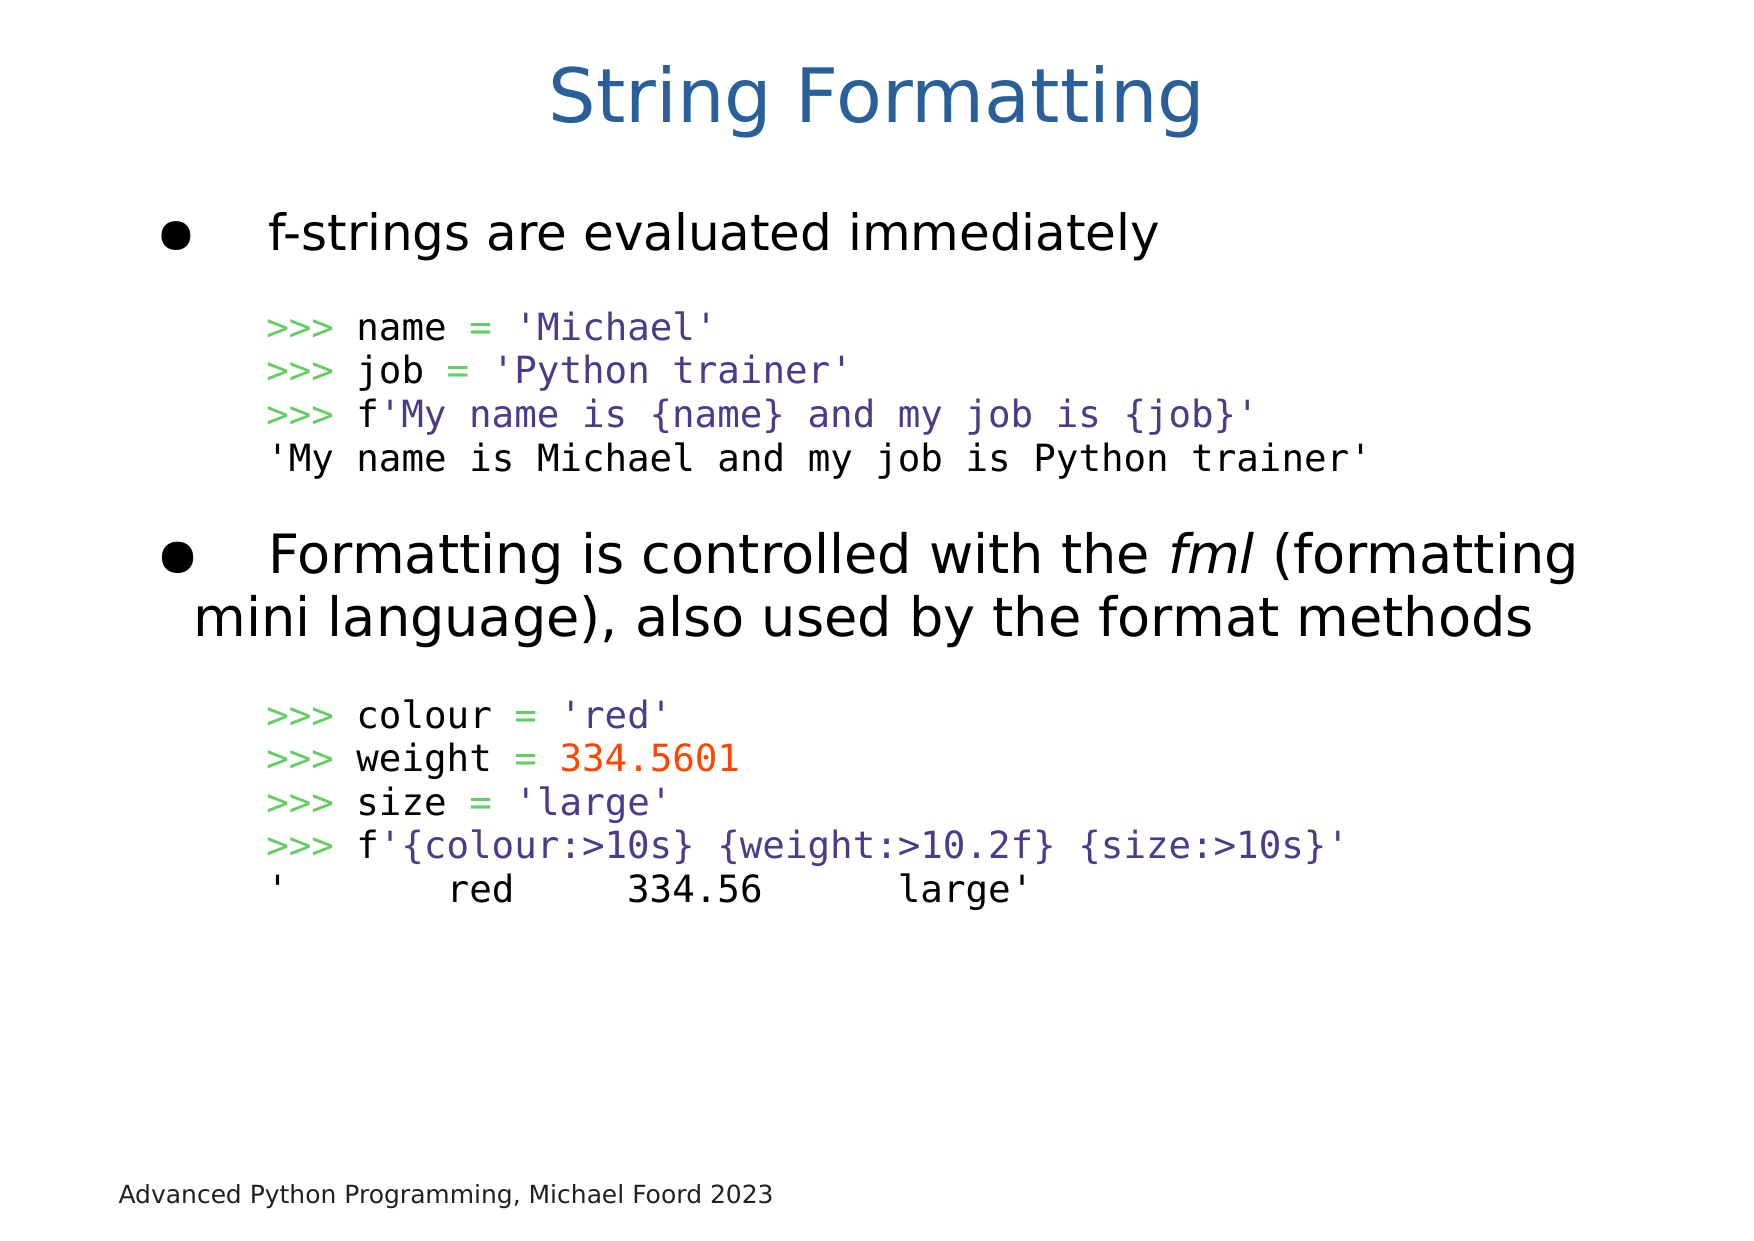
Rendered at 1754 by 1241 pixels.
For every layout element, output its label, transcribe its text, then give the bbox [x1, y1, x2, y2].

text ' red 334.56 large' [266, 868, 1636, 911]
text >>> size = 'large' [266, 781, 1636, 824]
text >>> f'My name is {name} and my job is {job}' [266, 393, 1636, 436]
list f-strings are evaluated immediately [156, 203, 1636, 262]
text >>> weight = 334.5601 [266, 737, 1636, 781]
text String Formatting [118, 53, 1636, 140]
text >>> f'{colour:>10s} {weight:>10.2f} {size:>10s}' [266, 824, 1636, 868]
text >>> name = 'Michael' [266, 305, 1636, 349]
text >>> job = 'Python trainer' [266, 349, 1636, 393]
list Formatting is controlled with the fml (formatting mini language), also used by the format methods [156, 523, 1636, 649]
text 'My name is Michael and my job is Python trainer' [266, 436, 1636, 480]
text >>> colour = 'red' [266, 693, 1636, 737]
